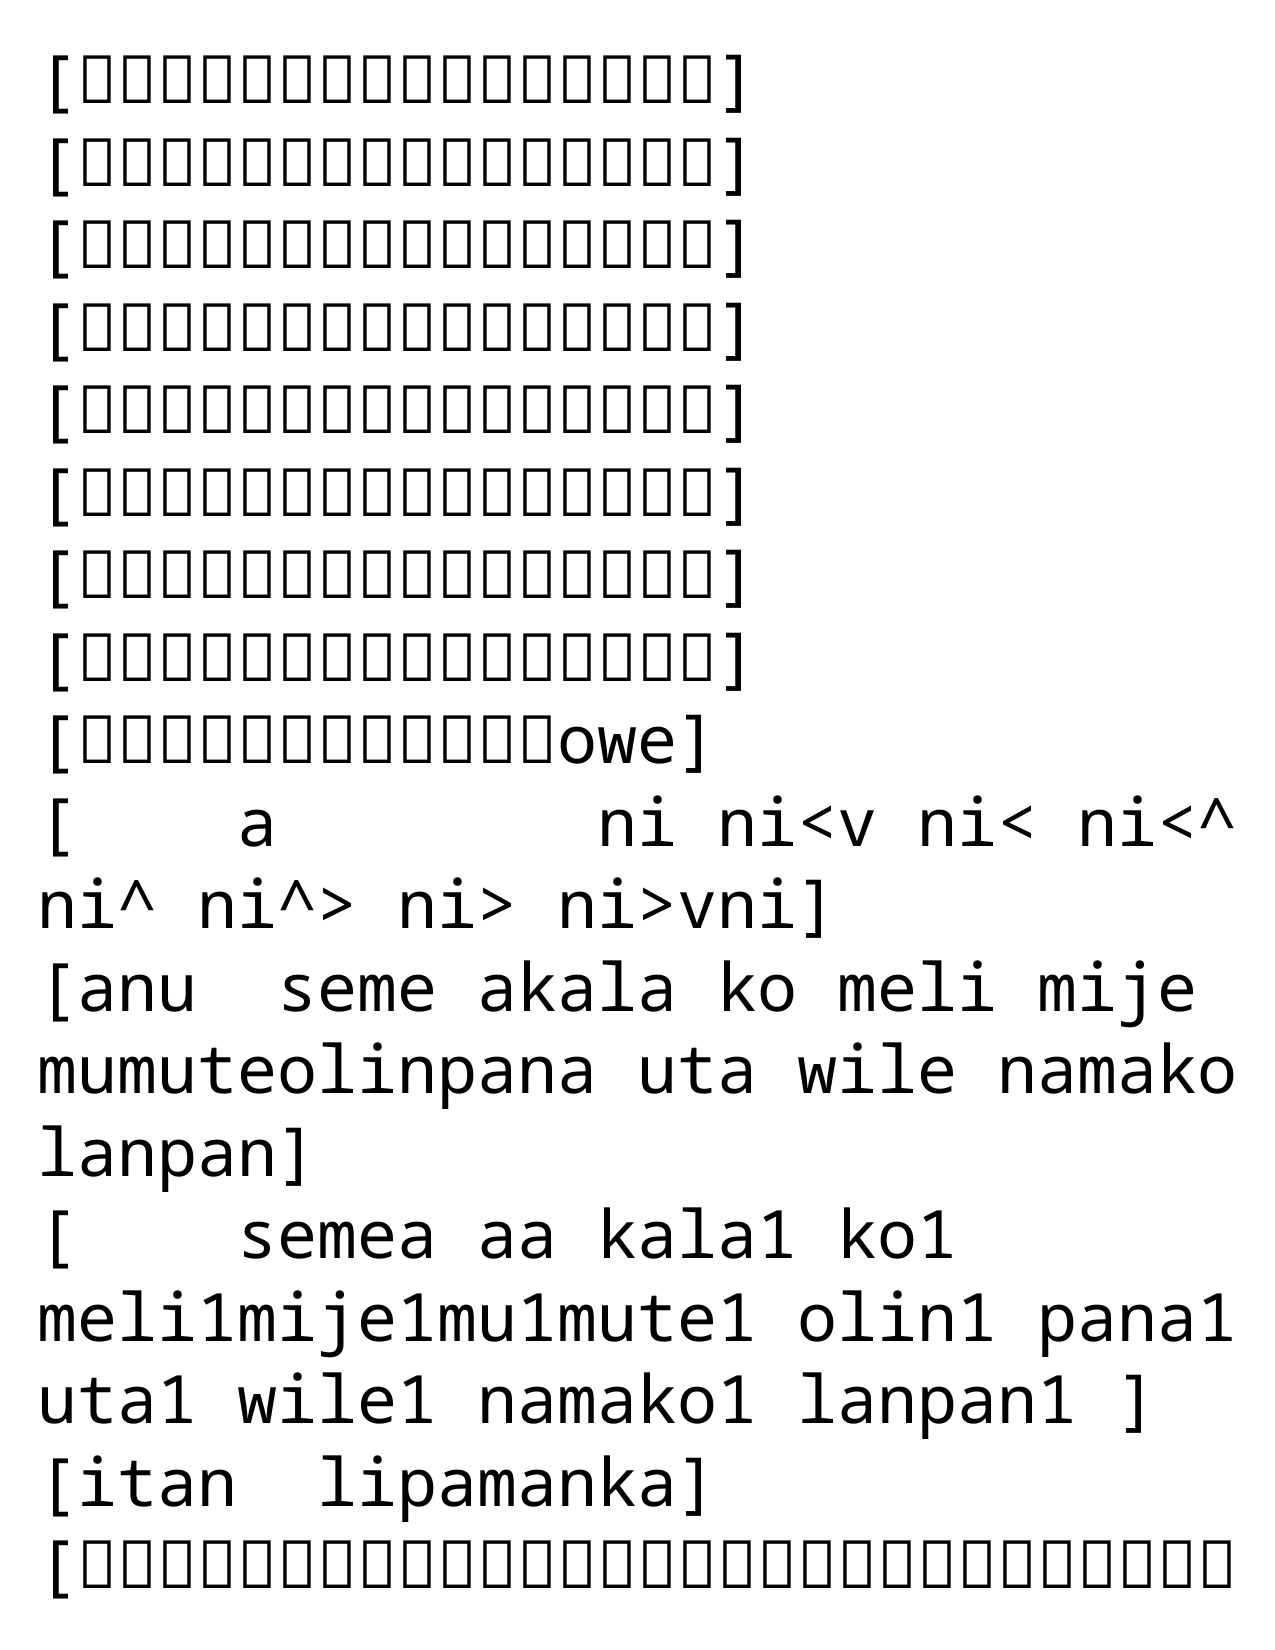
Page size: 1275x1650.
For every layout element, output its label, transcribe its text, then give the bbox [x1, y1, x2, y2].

text [󱦀󱦁󱦂󱦄󱦅󱦆󱦇󱦈󱦠󱦡󱦢󱦣owe] [37, 697, 1237, 780]
text [󱤀󱤁󱤂󱤃󱤄󱤅󱤆󱤇󱤈󱤉󱤊󱤋󱤌󱤍󱤎󱤏] [37, 37, 1237, 120]
text [ a ni ni<v ni< ni<^ ni^ ni^> ni> ni>vni] [37, 780, 1237, 945]
text [󱥀󱥁󱥂󱥃󱥄󱥅󱥆󱥇󱥈󱥉󱥊󱥋󱥌󱥍󱥎󱥏] [37, 367, 1237, 450]
text [󱤰󱤱󱤲󱤳󱤴󱤵󱤶󱤷󱤸󱤹󱤺󱤻󱤼󱤽󱤾󱤿] [37, 285, 1237, 367]
text [itan󱤟󱤗︀ 󱦐󱤌󱥧󱤅󱤽︀󱤟󱤗︀󱤳󱤞󱤞︀lipamanka] [37, 1440, 1237, 1522]
text [ semea aa kala1 ko1 meli1mije1mu1mute1 olin1 pana1 uta1 wile1 namako1 lanpan1 ] [37, 1192, 1237, 1440]
text [󱥰󱥱󱥲󱥳󱥴󱥵󱥶󱥷󱥸󱥹󱥺󱥻󱥼󱥽󱥾󱥿] [37, 615, 1237, 697]
text [󱥠󱥡󱥢󱥣󱥤󱥥󱥦󱥧󱥨󱥩󱥪󱥫󱥬󱥭󱥮󱥯] [37, 532, 1237, 615]
text [anu seme akala ko meli mije mumuteolinpana uta wile namako lanpan] [37, 945, 1237, 1192]
text [󱥐󱥑󱥒󱥓󱥔󱥕󱥖󱥗󱥘󱥙󱥚󱥛󱥜󱥝󱥞󱥟] [37, 450, 1237, 532]
text [󱤀󱦕󱤁󱤂󱦕󱤃󱤄󱦕󱤅󱤆󱦕󱤇󱤈󱦕󱤉󱤊󱦕󱤋󱤌󱦕󱤍󱤎󱦕󱤏󱤐󱦕󱤑󱤒󱦕 [37, 1522, 1237, 1605]
text [󱤠󱤡󱤢󱤣󱤤󱤥󱤦󱤧󱤨󱤩󱤪󱤫󱤬󱤭󱤮󱤯] [37, 202, 1237, 285]
text [󱤐󱤑󱤒󱤓󱤔󱤕󱤖󱤗󱤘󱤙󱤚󱤛󱤜󱤝󱤞󱤟] [37, 120, 1237, 202]
